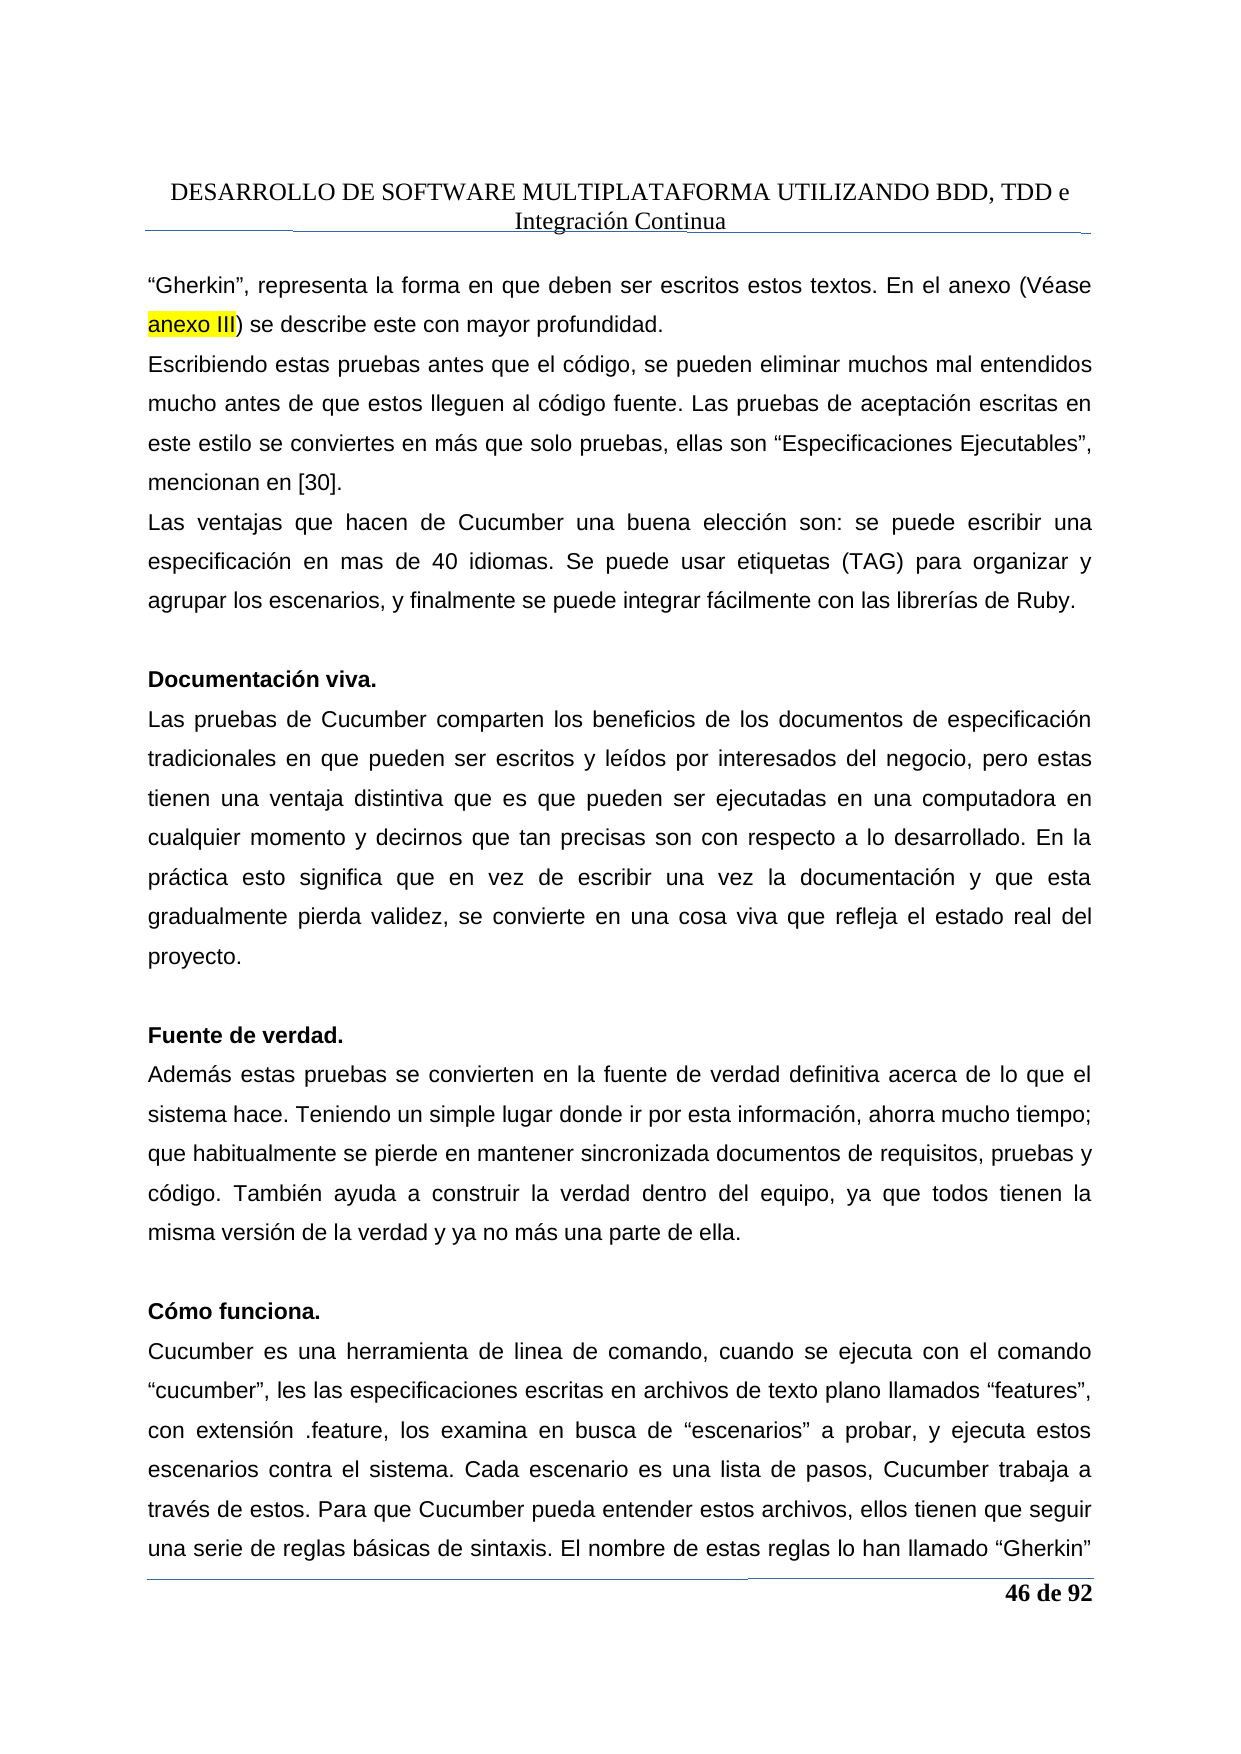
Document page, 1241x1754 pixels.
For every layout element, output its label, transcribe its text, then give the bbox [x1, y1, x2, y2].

text Cucumber es una herramienta de linea de comando, cuando se ejecuta con el comando “cucumber”, les las especificaciones escritas en archivos de texto plano llamados “features”, con extensión .feature, los examina en busca de “escenarios” a probar, y ejecuta estos escenarios contra el sistema. Cada escenario es una lista de pasos, Cucumber trabaja a través de estos. Para que Cucumber pueda entender estos archivos, ellos tienen que seguir una serie de reglas básicas de sintaxis. El nombre de estas reglas lo han llamado “Gherkin” [148, 1338, 1093, 1561]
text Las ventajas que hacen de Cucumber una buena elección son: se puede escribir una especificación en mas de 40 idiomas. Se puede usar etiquetas (TAG) para organizar y agrupar los escenarios, y finalmente se puede integrar fácilmente con las librerías de Ruby. [148, 508, 1093, 614]
text Escribiendo estas pruebas antes que el código, se pueden eliminar muchos mal entendidos mucho antes de que estos lleguen al código fuente. Las pruebas de aceptación escritas en este estilo se conviertes en más que solo pruebas, ellas son “Especificaciones Ejecutables”, mencionan en [30]. [148, 351, 1093, 495]
text Documentación viva. [148, 666, 1093, 693]
text “Gherkin”, representa la forma en que deben ser escritos estos textos. En el anexo (Véase anexo III) se describe este con mayor profundidad. [148, 272, 1093, 337]
text Además estas pruebas se convierten en la fuente de verdad definitiva acerca de lo que el sistema hace. Teniendo un simple lugar donde ir por esta información, ahorra mucho tiempo; que habitualmente se pierde en mantener sincronizada documentos de requisitos, pruebas y código. También ayuda a construir la verdad dentro del equipo, ya que todos tienen la misma versión de la verdad y ya no más una parte de ella. [148, 1061, 1093, 1246]
text Las pruebas de Cucumber comparten los beneficios de los documentos de especificación tradicionales en que pueden ser escritos y leídos por interesados del negocio, pero estas tienen una ventaja distintiva que es que pueden ser ejecutadas en una computadora en cualquier momento y decirnos que tan precisas son con respecto a lo desarrollado. En la práctica esto significa que en vez de escribir una vez la documentación y que esta gradualmente pierda validez, se convierte en una cosa viva que refleja el estado real del proyecto. [148, 706, 1093, 969]
text Cómo funciona. [148, 1298, 1093, 1324]
text Fuente de verdad. [148, 1022, 1093, 1048]
